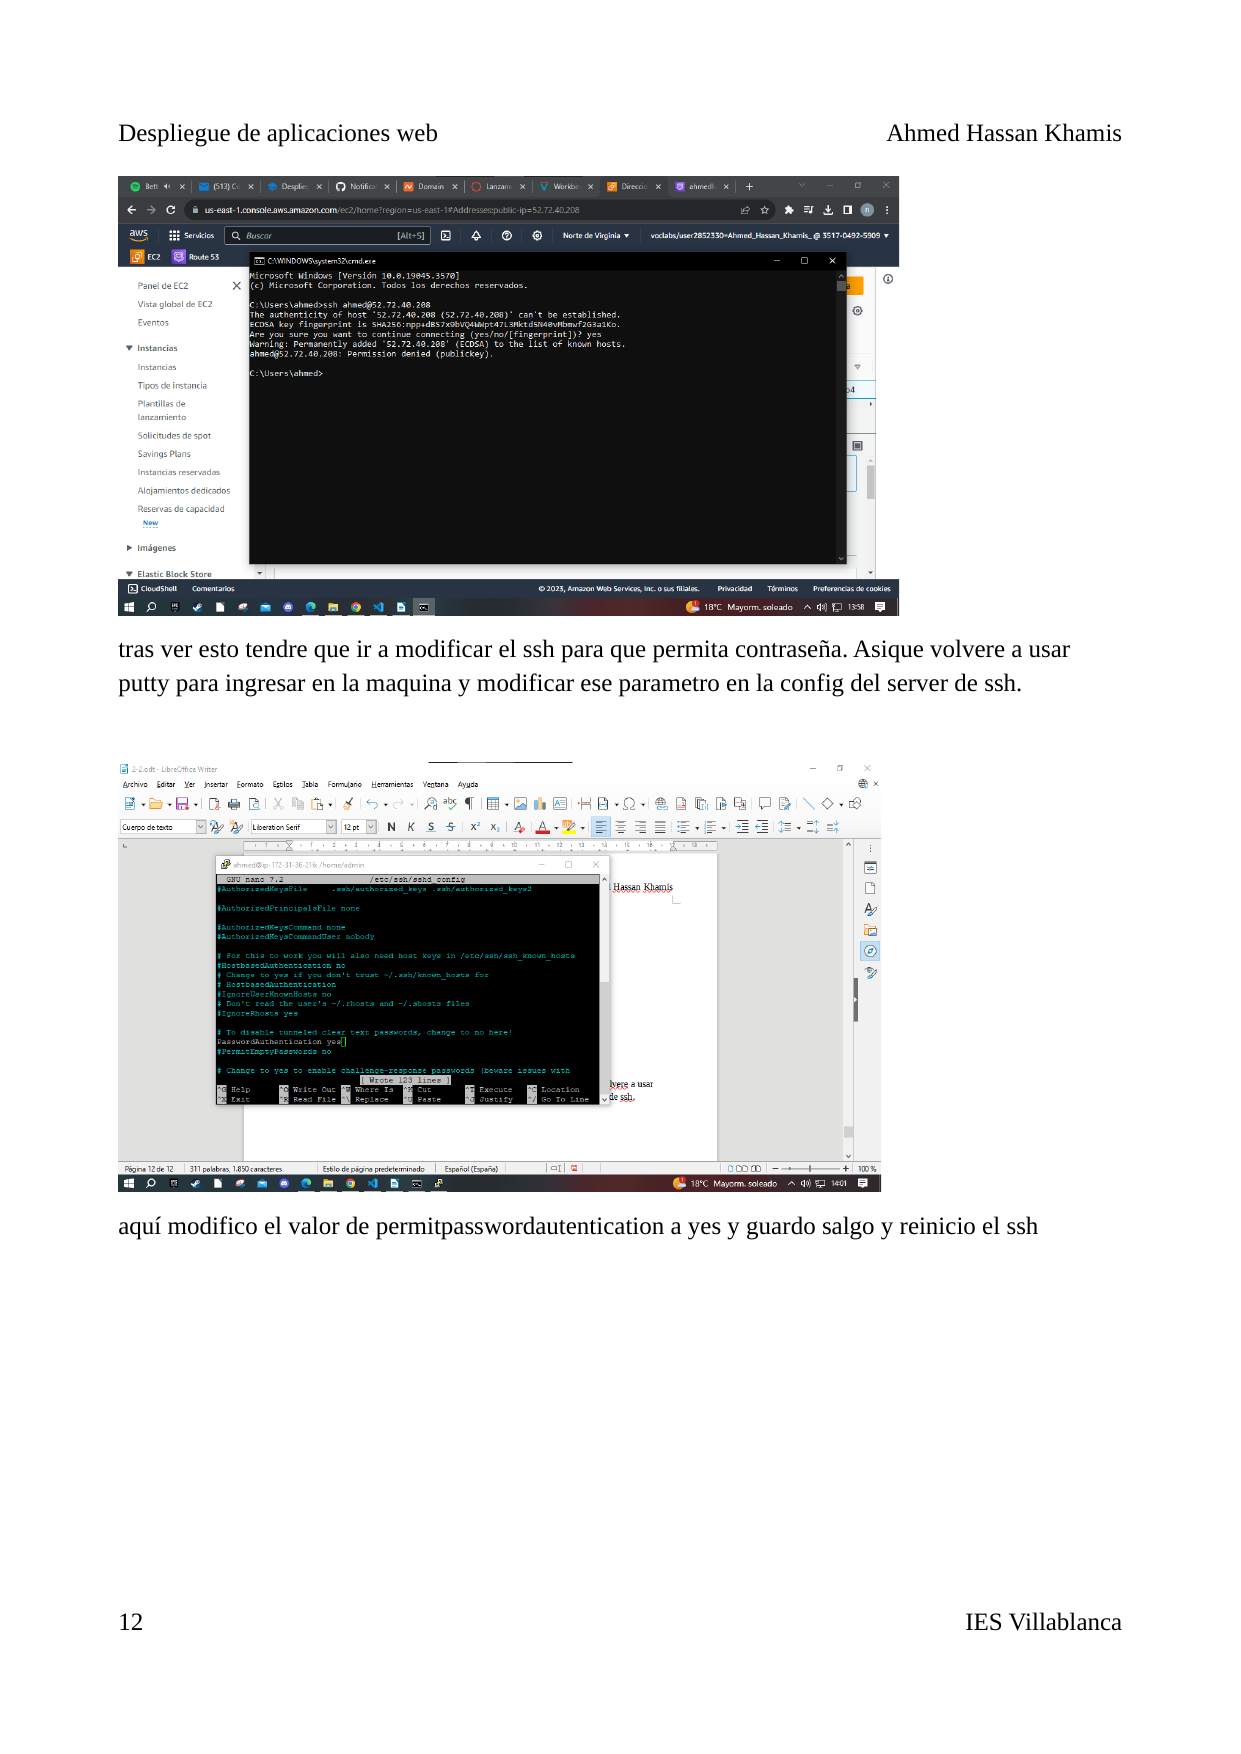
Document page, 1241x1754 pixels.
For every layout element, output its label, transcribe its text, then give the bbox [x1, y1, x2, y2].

picture [118, 176, 900, 616]
text tras ver esto tendre que ir a modificar el ssh para que permita contraseña. Asique volvere a usar putty para ingresar en la maquina y modificar ese parametro en la config del server de ssh. [118, 634, 1122, 696]
picture [118, 762, 882, 1192]
text aquí modifico el valor de permitpasswordautentication a yes y guardo salgo y reinicio el ssh [118, 1211, 1122, 1239]
